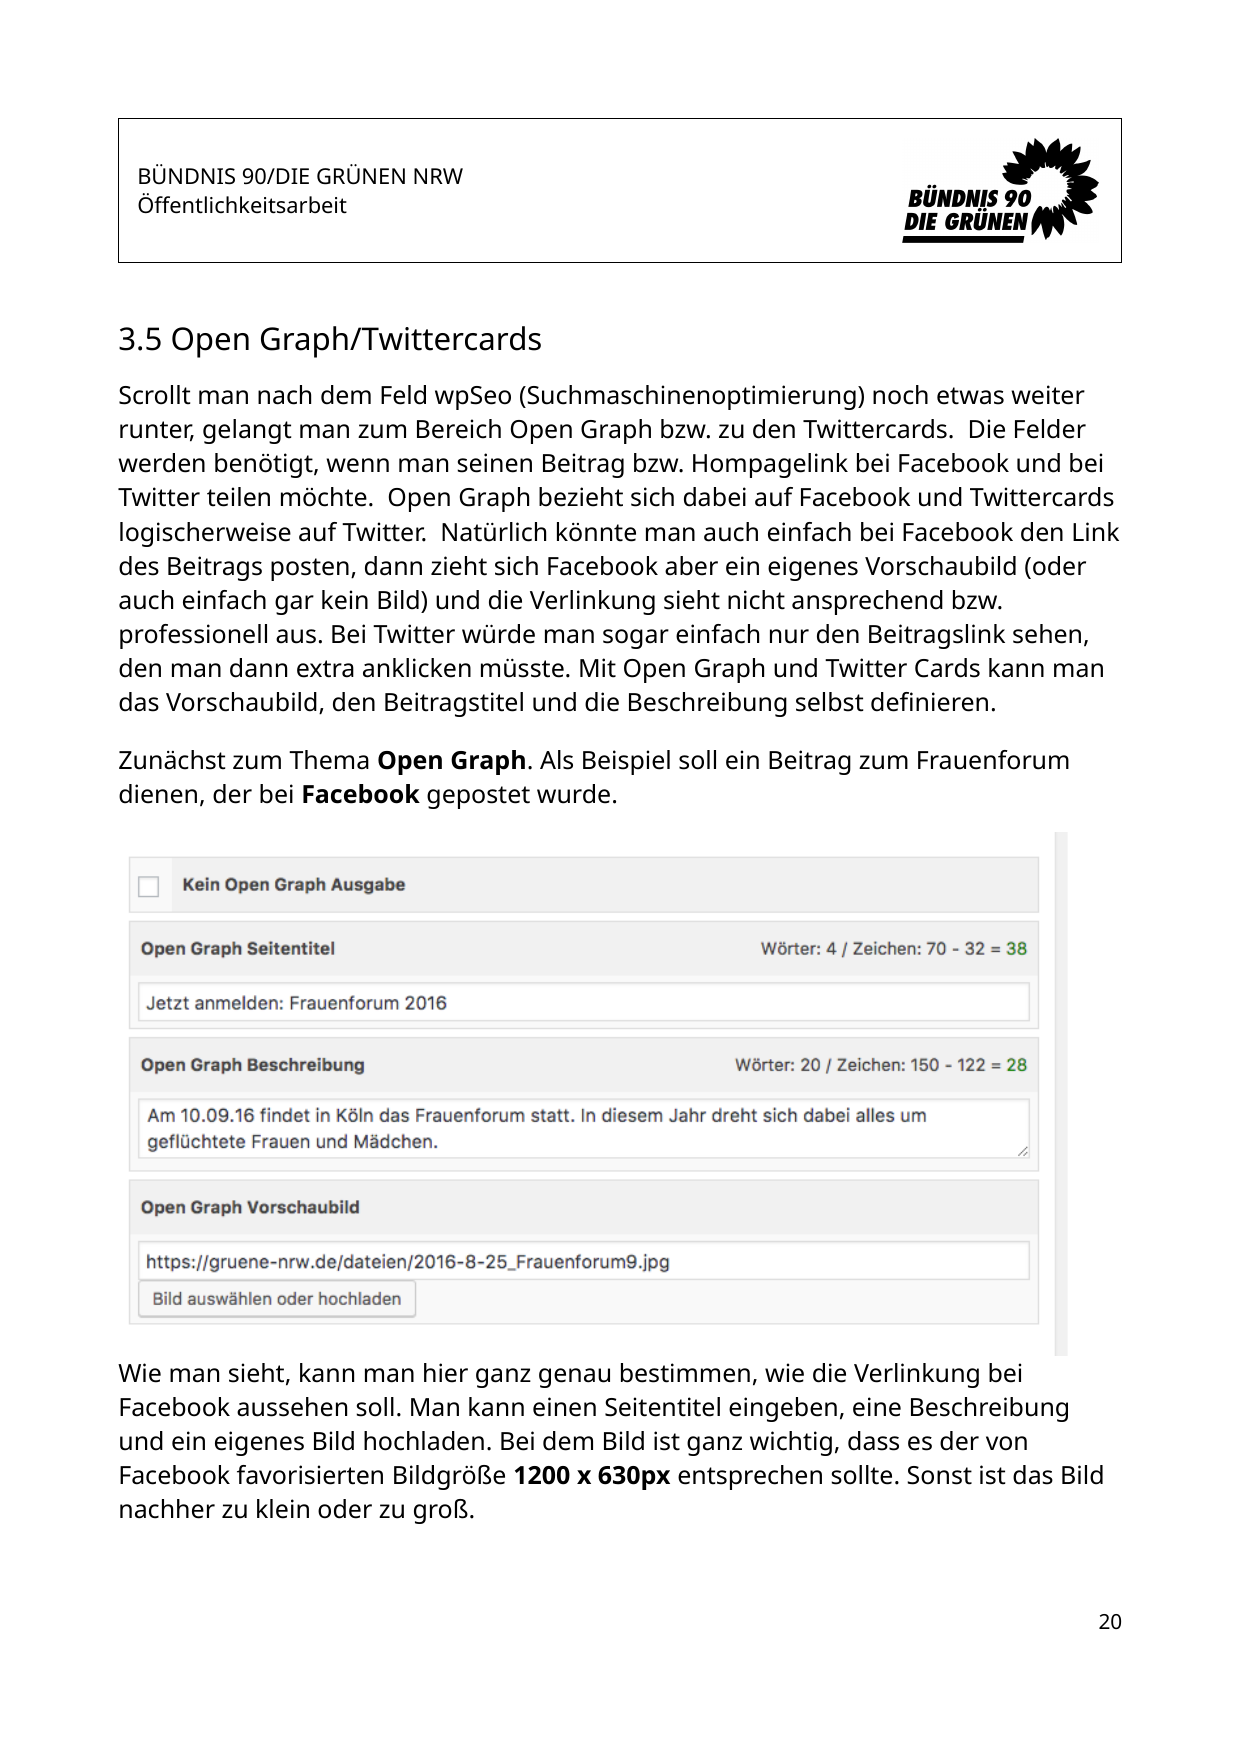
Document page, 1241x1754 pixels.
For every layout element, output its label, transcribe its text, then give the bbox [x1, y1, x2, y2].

text Zunächst zum Thema Open Graph. Als Beispiel soll ein Beitrag zum Frauenforum dienen, der bei Facebook gepostet wurde. [118, 743, 1122, 811]
text Scrollt man nach dem Feld wpSeo (Suchmaschinenoptimierung) noch etwas weiter runter, gelangt man zum Bereich Open Graph bzw. zu den Twittercards. Die Felder werden benötigt, wenn man seinen Beitrag bzw. Hompagelink bei Facebook und bei Twitter teilen möchte. Open Graph bezieht sich dabei auf Facebook und Twittercards logischerweise auf Twitter. Natürlich könnte man auch einfach bei Facebook den Link des Beitrags posten, dann zieht sich Facebook aber ein eigenes Vorschaubild (oder auch einfach gar kein Bild) und die Verlinkung sieht nicht ansprechend bzw. professionell aus. Bei Twitter würde man sogar einfach nur den Beitragslink sehen, den man dann extra anklicken müsste. Mit Open Graph und Twitter Cards kann man das Vorschaubild, den Beitragstitel und die Beschreibung selbst definieren. [118, 378, 1122, 718]
picture [902, 138, 1099, 243]
text Wie man sieht, kann man hier ganz genau bestimmen, wie die Verlinkung bei Facebook aussehen soll. Man kann einen Seitentitel eingeben, eine Beschreibung und ein eigenes Bild hochladen. Bei dem Bild ist ganz wichtig, dass es der von Facebook favorisierten Bildgröße 1200 x 630px entsprechen sollte. Sonst ist das Bild nachher zu klein oder zu groß. [118, 835, 1122, 1526]
subtitle 3.5 Open Graph/Twittercards [118, 317, 1122, 359]
picture [116, 832, 1068, 1356]
